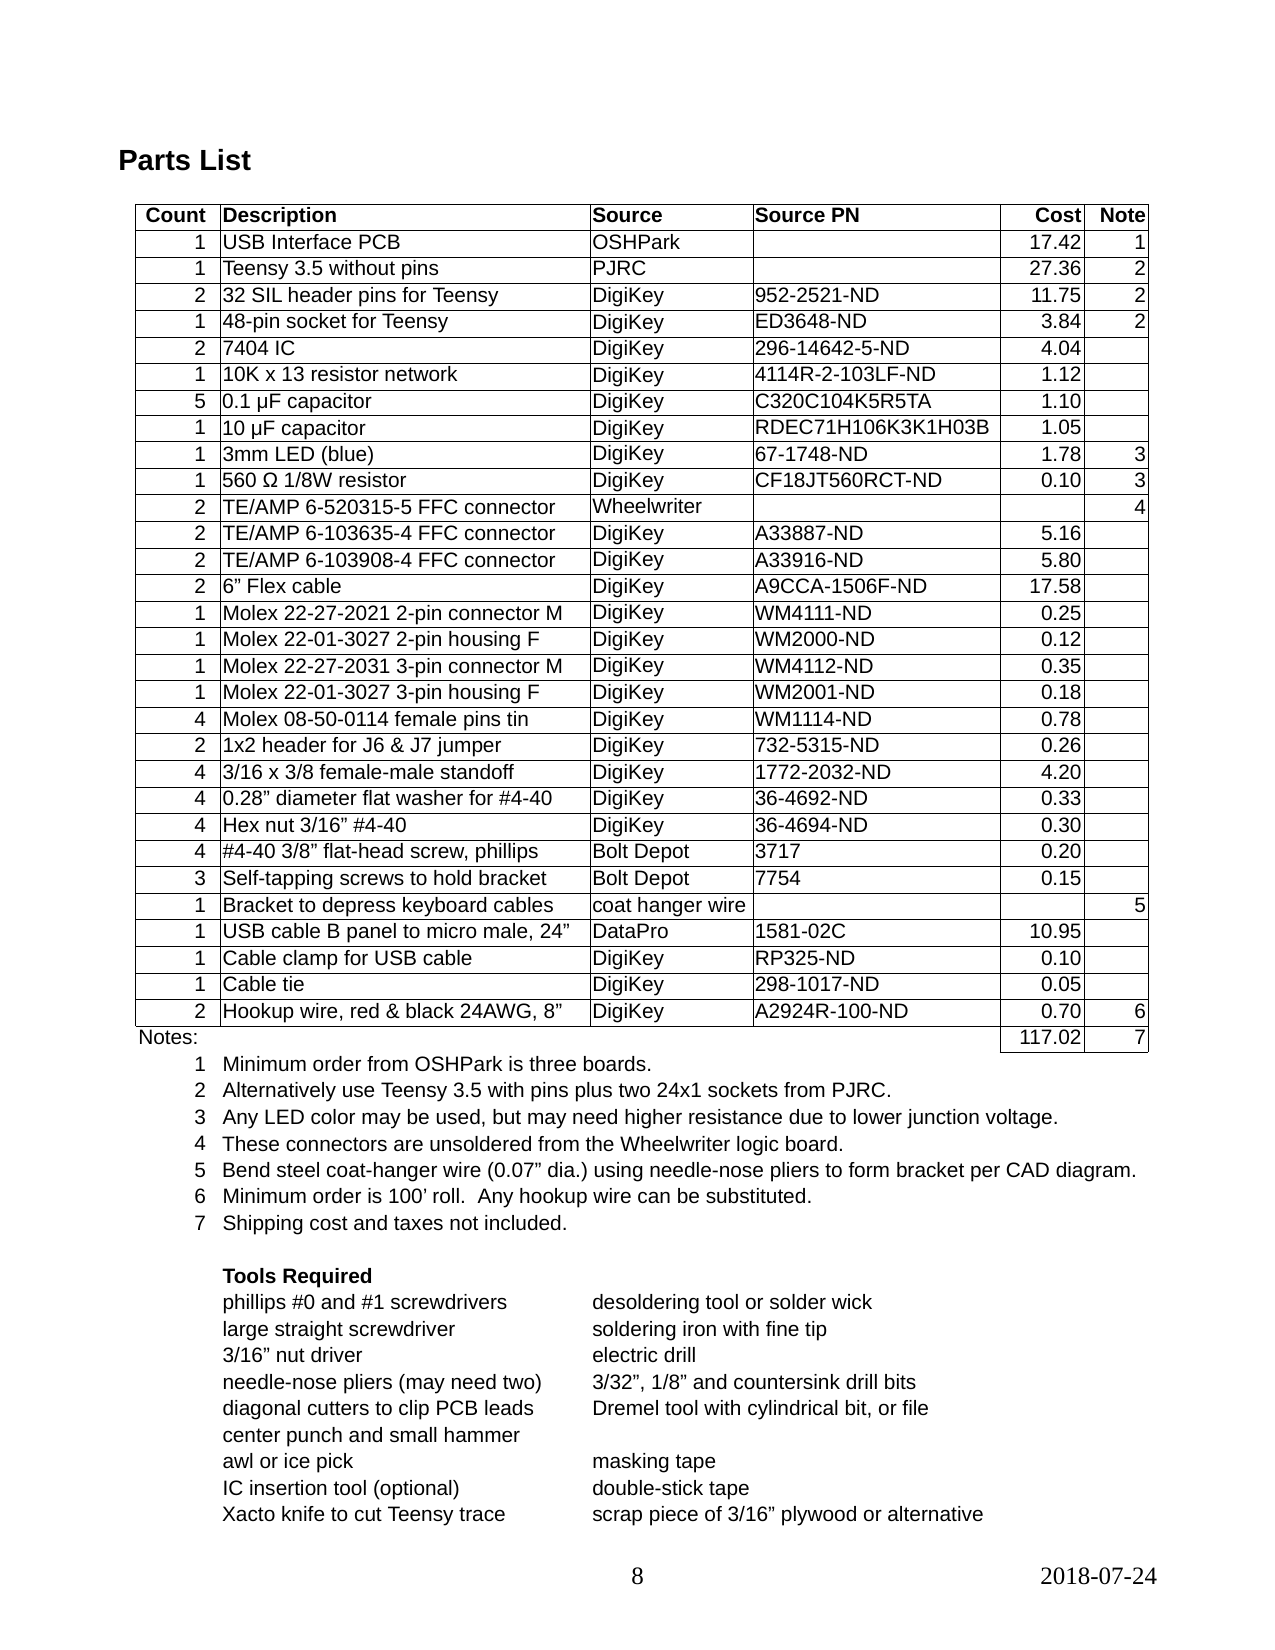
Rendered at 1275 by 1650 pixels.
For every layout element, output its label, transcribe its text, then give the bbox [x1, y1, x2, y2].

subtitle Parts List [118, 143, 1157, 177]
